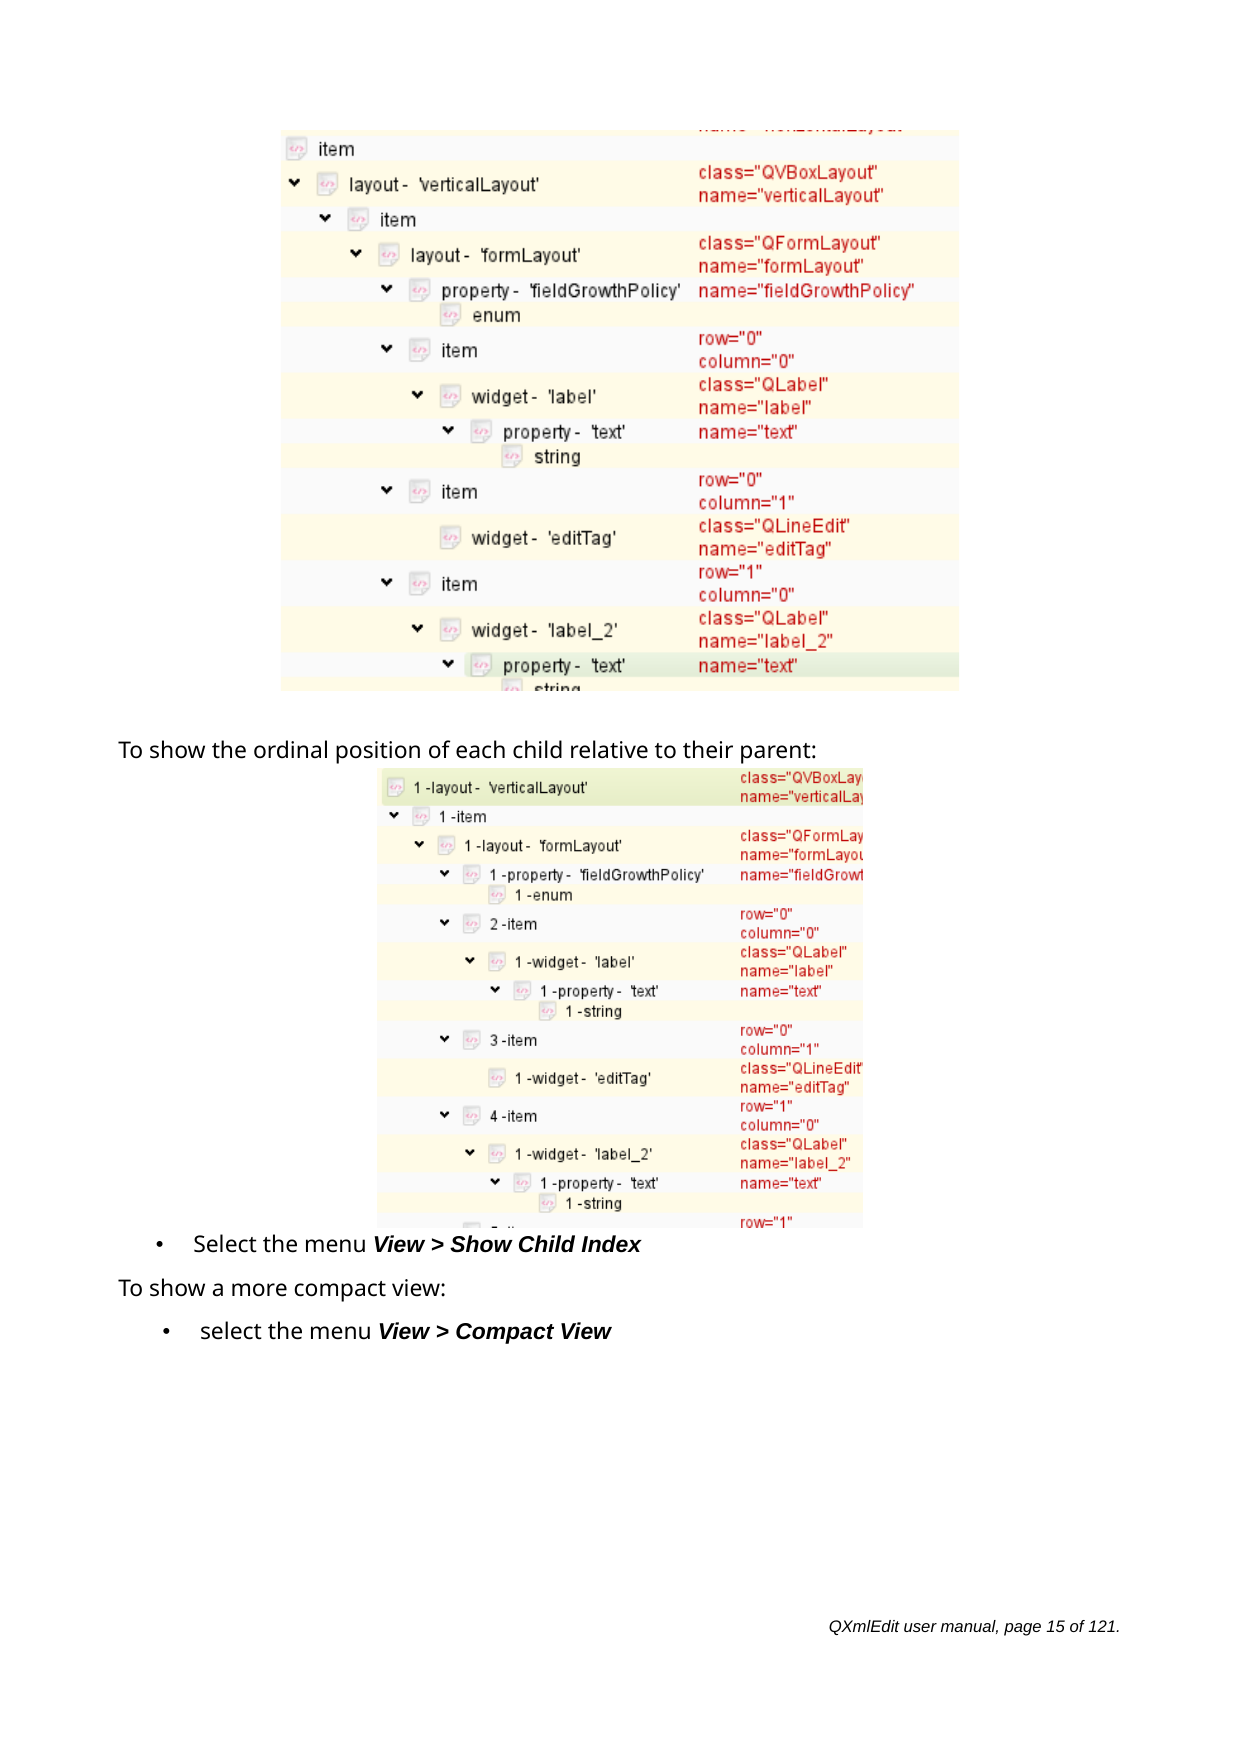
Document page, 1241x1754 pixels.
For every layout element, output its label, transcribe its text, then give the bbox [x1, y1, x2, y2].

text To show a more compact view: [118, 1271, 1122, 1303]
picture [377, 768, 863, 1228]
picture [280, 130, 960, 691]
text To show the ordinal position of each child relative to their parent: [118, 734, 1122, 766]
list Select the menu View > Show Child Index [156, 778, 1122, 1259]
list select the menu View > Compact View [162, 1315, 1122, 1346]
